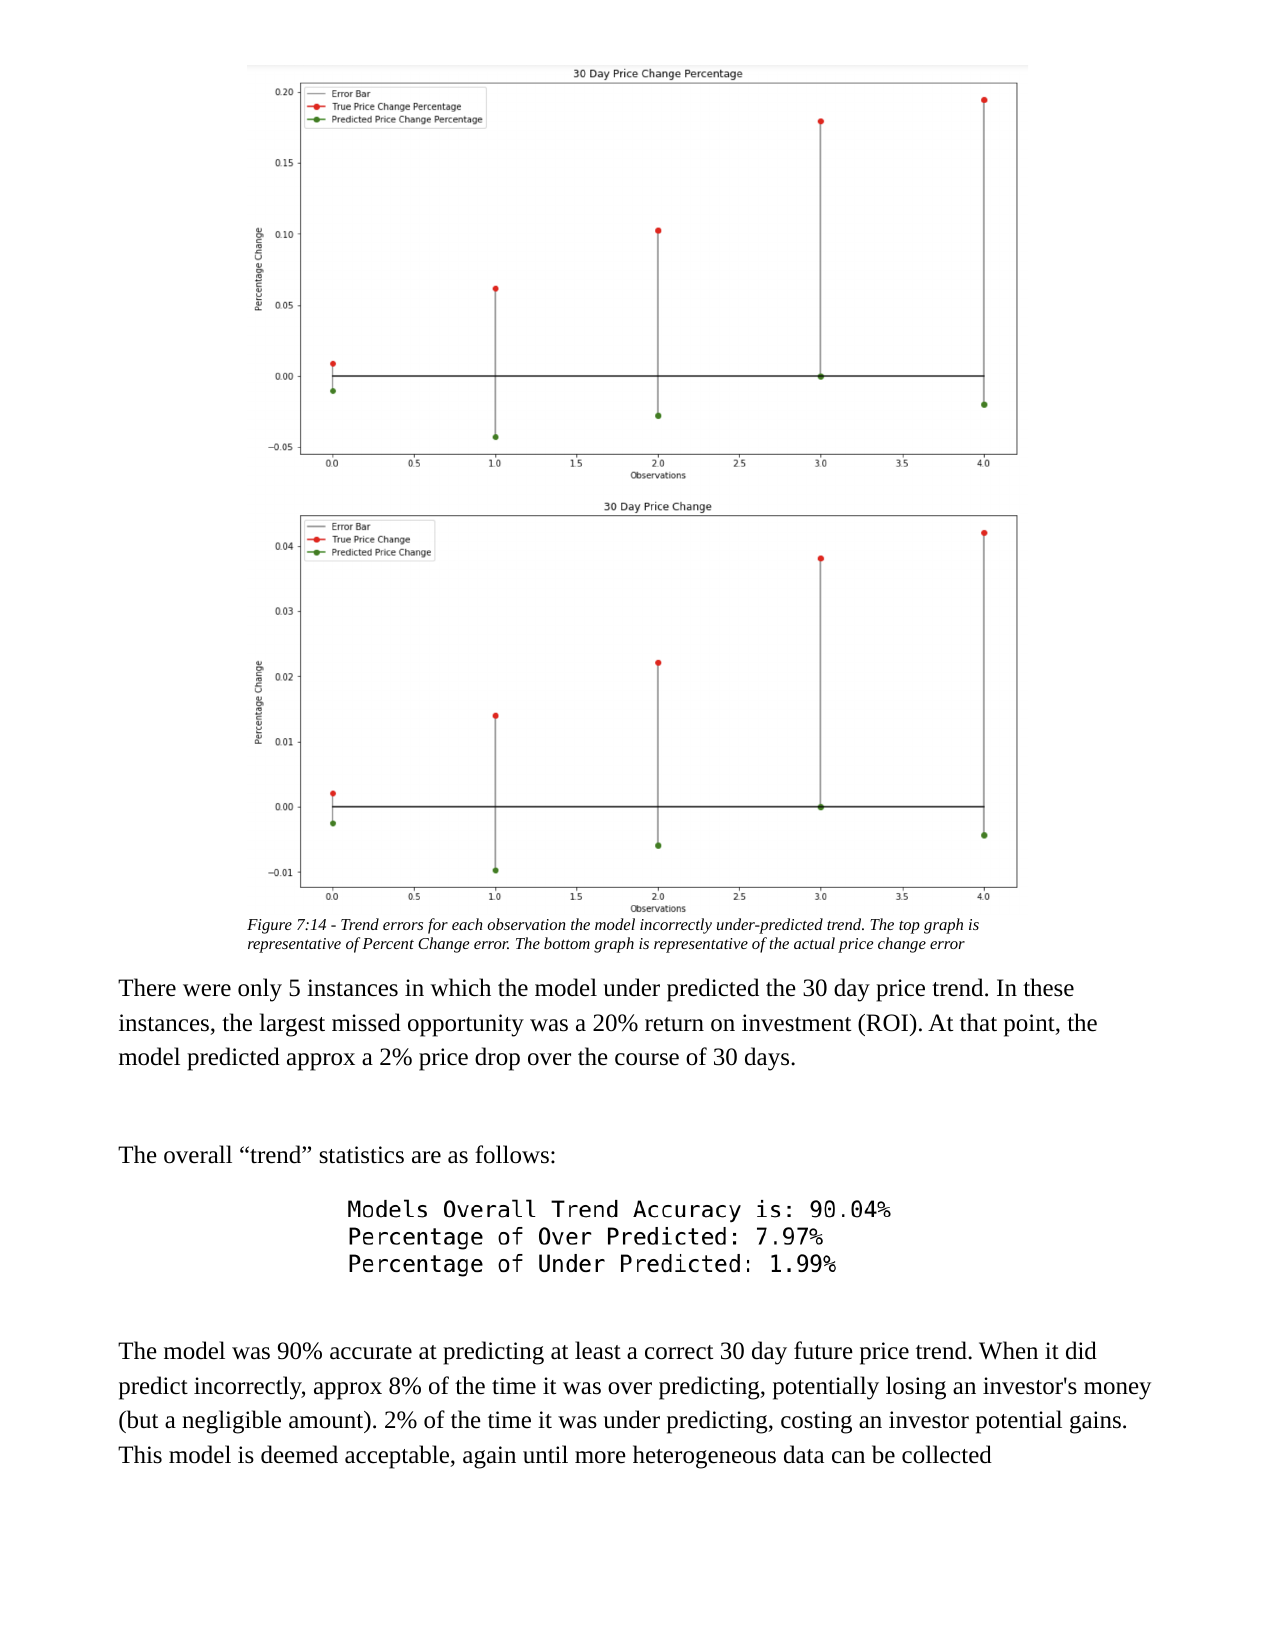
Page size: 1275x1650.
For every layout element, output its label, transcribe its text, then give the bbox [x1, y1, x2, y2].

picture [247, 65, 1029, 915]
picture [338, 1189, 937, 1291]
text The overall “trend” statistics are as follows: [118, 1140, 1157, 1169]
text Figure 7:14 - Trend errors for each observation the model incorrectly under-predicted trend. The top graph is representative of Percent Change error. The bottom graph is representative of the actual price change error [247, 915, 1028, 953]
text The model was 90% accurate at predicting at least a correct 30 day future price trend. When it did predict incorrectly, approx 8% of the time it was over predicting, potentially losing an investor's money (but a negligible amount). 2% of the time it was under predicting, costing an investor potential gains. This model is deemed acceptable, again until more heterogeneous data can be collected [118, 1336, 1157, 1469]
text There were only 5 instances in which the model under predicted the 30 day price trend. In these instances, the largest missed opportunity was a 20% return on investment (ROI). At that point, the model predicted approx a 2% price drop over the course of 30 days. [118, 973, 1157, 1071]
